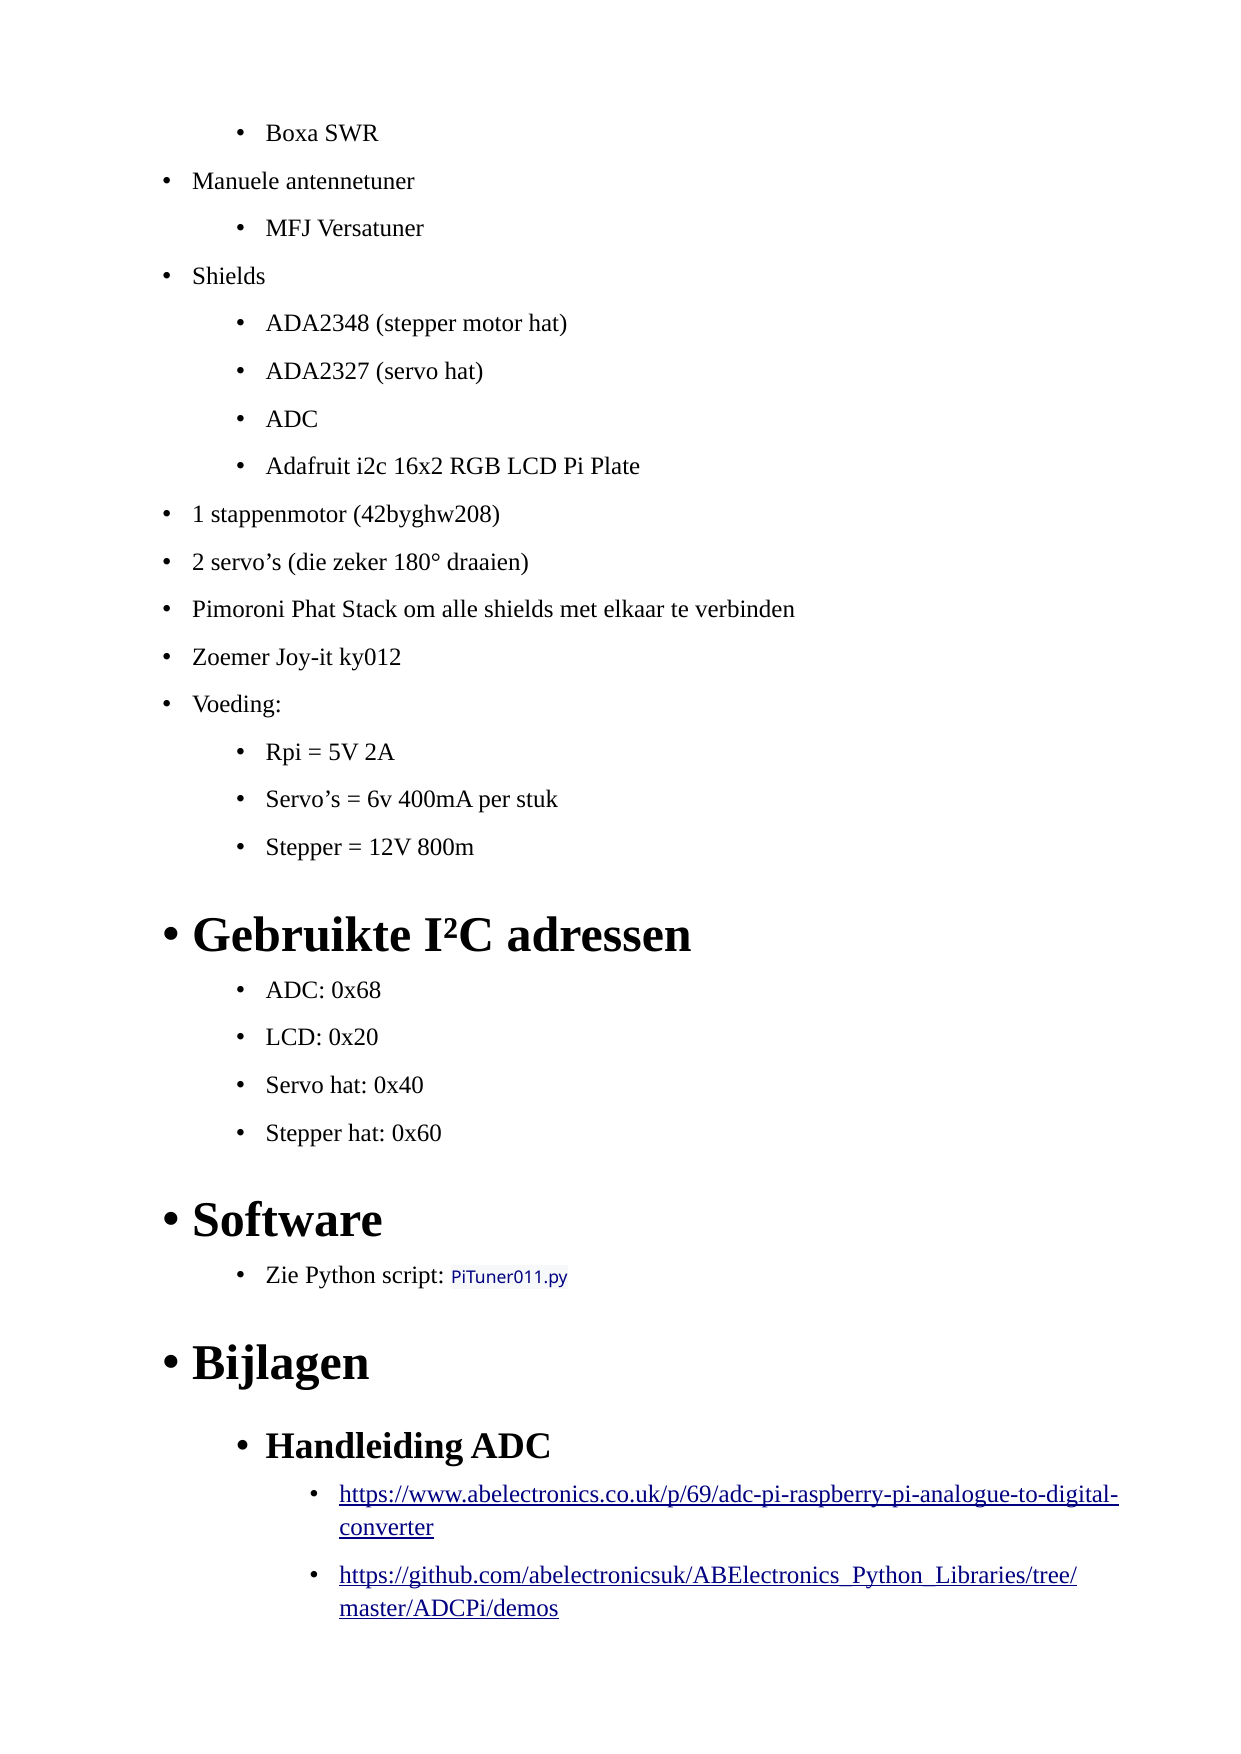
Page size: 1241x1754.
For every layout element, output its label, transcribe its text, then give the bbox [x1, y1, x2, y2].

list 2 servo’s (die zeker 180° draaien) [162, 547, 1122, 575]
subtitle Software [162, 1190, 1122, 1248]
list Shields [162, 261, 1122, 290]
list LCD: 0x20 [236, 1022, 1122, 1051]
list Zie Python script: PiTuner011.py [236, 1260, 1122, 1289]
list Stepper = 12V 800m [236, 832, 1122, 861]
list https://www.abelectronics.co.uk/p/69/adc-pi-raspberry-pi-analogue-to-digital-converter [309, 1479, 1122, 1541]
list ADC: 0x68 [236, 975, 1122, 1003]
list Servo hat: 0x40 [236, 1070, 1122, 1099]
subtitle Gebruikte I²C adressen [162, 905, 1122, 962]
list ADC [236, 404, 1122, 432]
list MFJ Versatuner [236, 213, 1122, 242]
list Voeding: [162, 689, 1122, 718]
list Pimoroni Phat Stack om alle shields met elkaar te verbinden [162, 594, 1122, 623]
subtitle Handleiding ADC [236, 1424, 1122, 1467]
list Zoemer Joy-it ky012 [162, 642, 1122, 671]
list Servo’s = 6v 400mA per stuk [236, 784, 1122, 813]
list Stepper hat: 0x60 [236, 1118, 1122, 1146]
list Rpi = 5V 2A [236, 737, 1122, 766]
list ADA2327 (servo hat) [236, 356, 1122, 385]
list ADA2348 (stepper motor hat) [236, 308, 1122, 337]
list 1 stappenmotor (42byghw208) [162, 499, 1122, 528]
list Boxa SWR [236, 118, 1122, 147]
list Adafruit i2c 16x2 RGB LCD Pi Plate [236, 451, 1122, 480]
list Manuele antennetuner [162, 166, 1122, 194]
subtitle Bijlagen [162, 1333, 1122, 1390]
list https://github.com/abelectronicsuk/ABElectronics_Python_Libraries/tree/master/ADCPi/demos [309, 1560, 1122, 1622]
